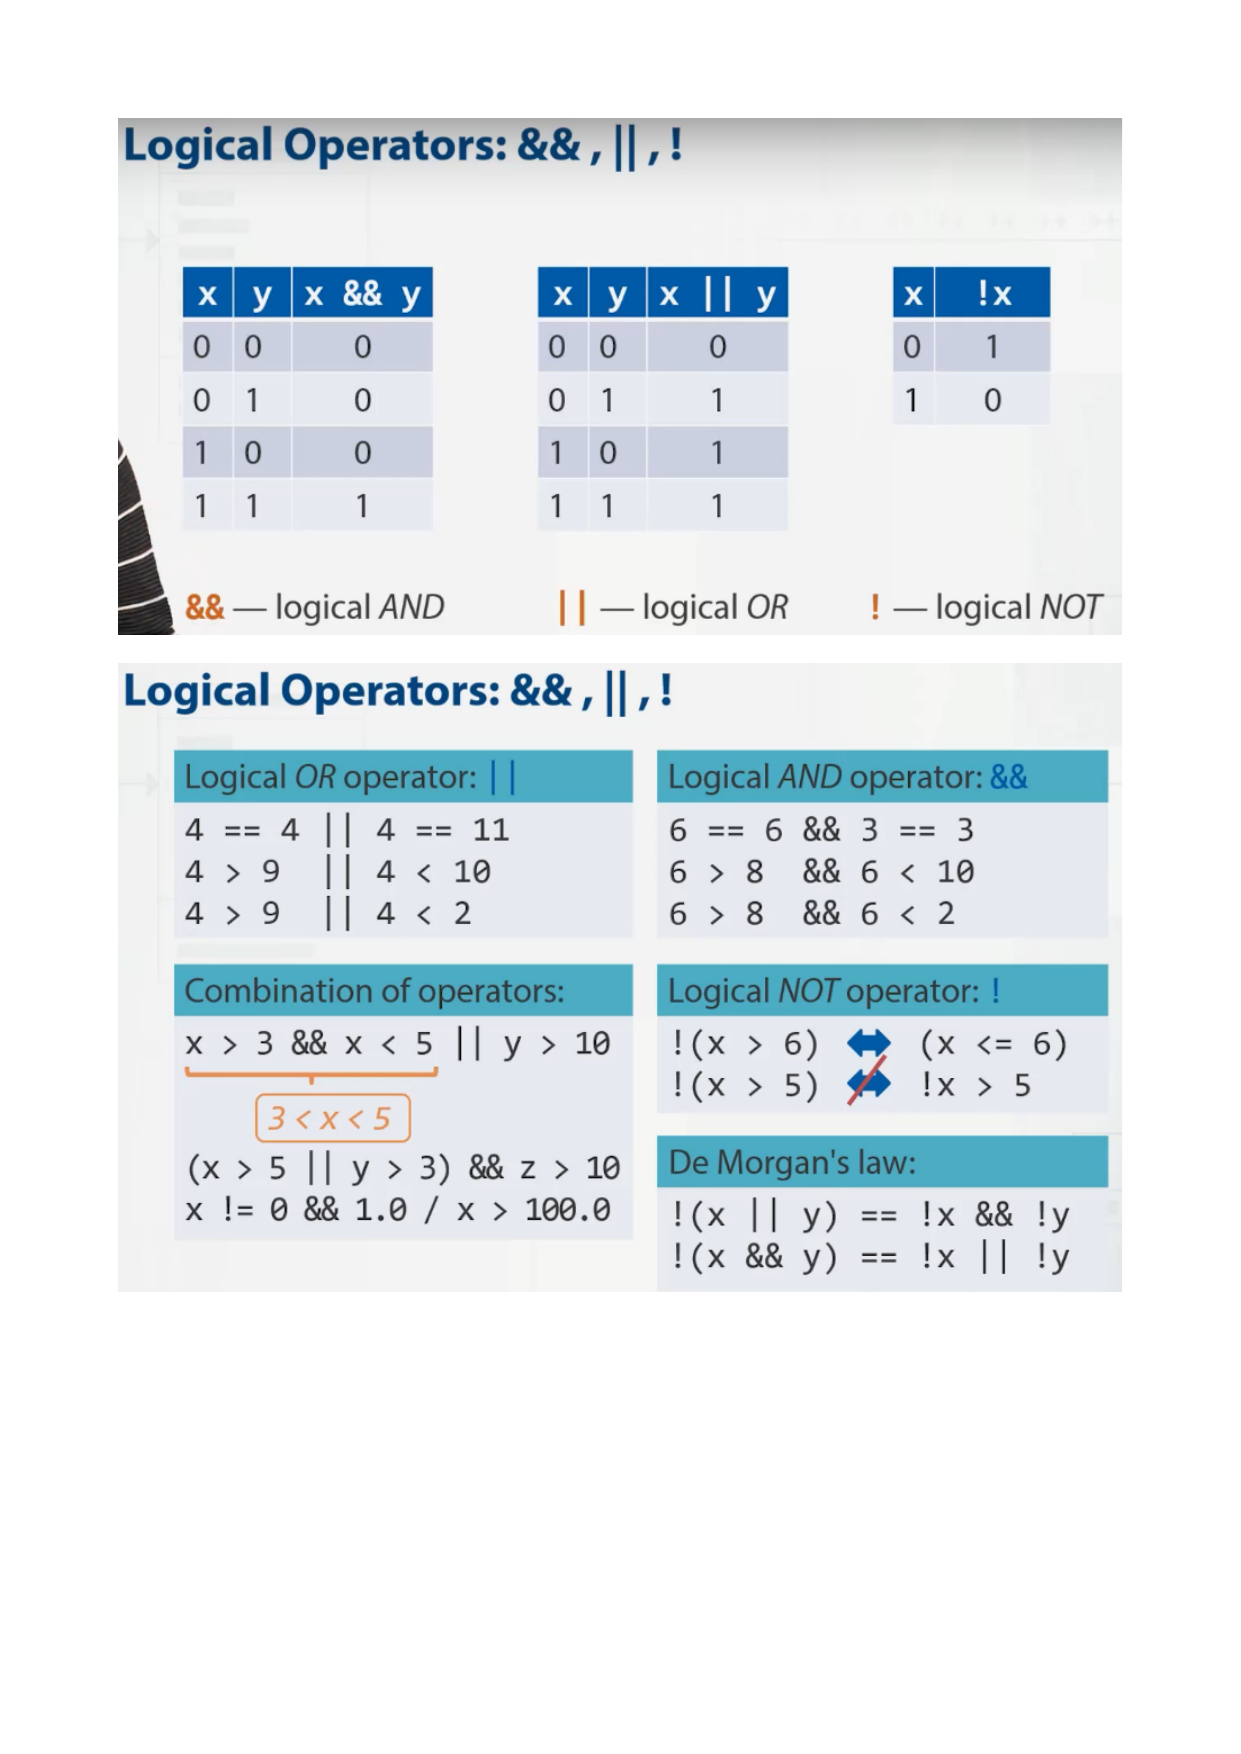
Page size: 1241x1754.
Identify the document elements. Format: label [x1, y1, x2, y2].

picture [118, 663, 1123, 1292]
picture [118, 118, 1123, 635]
